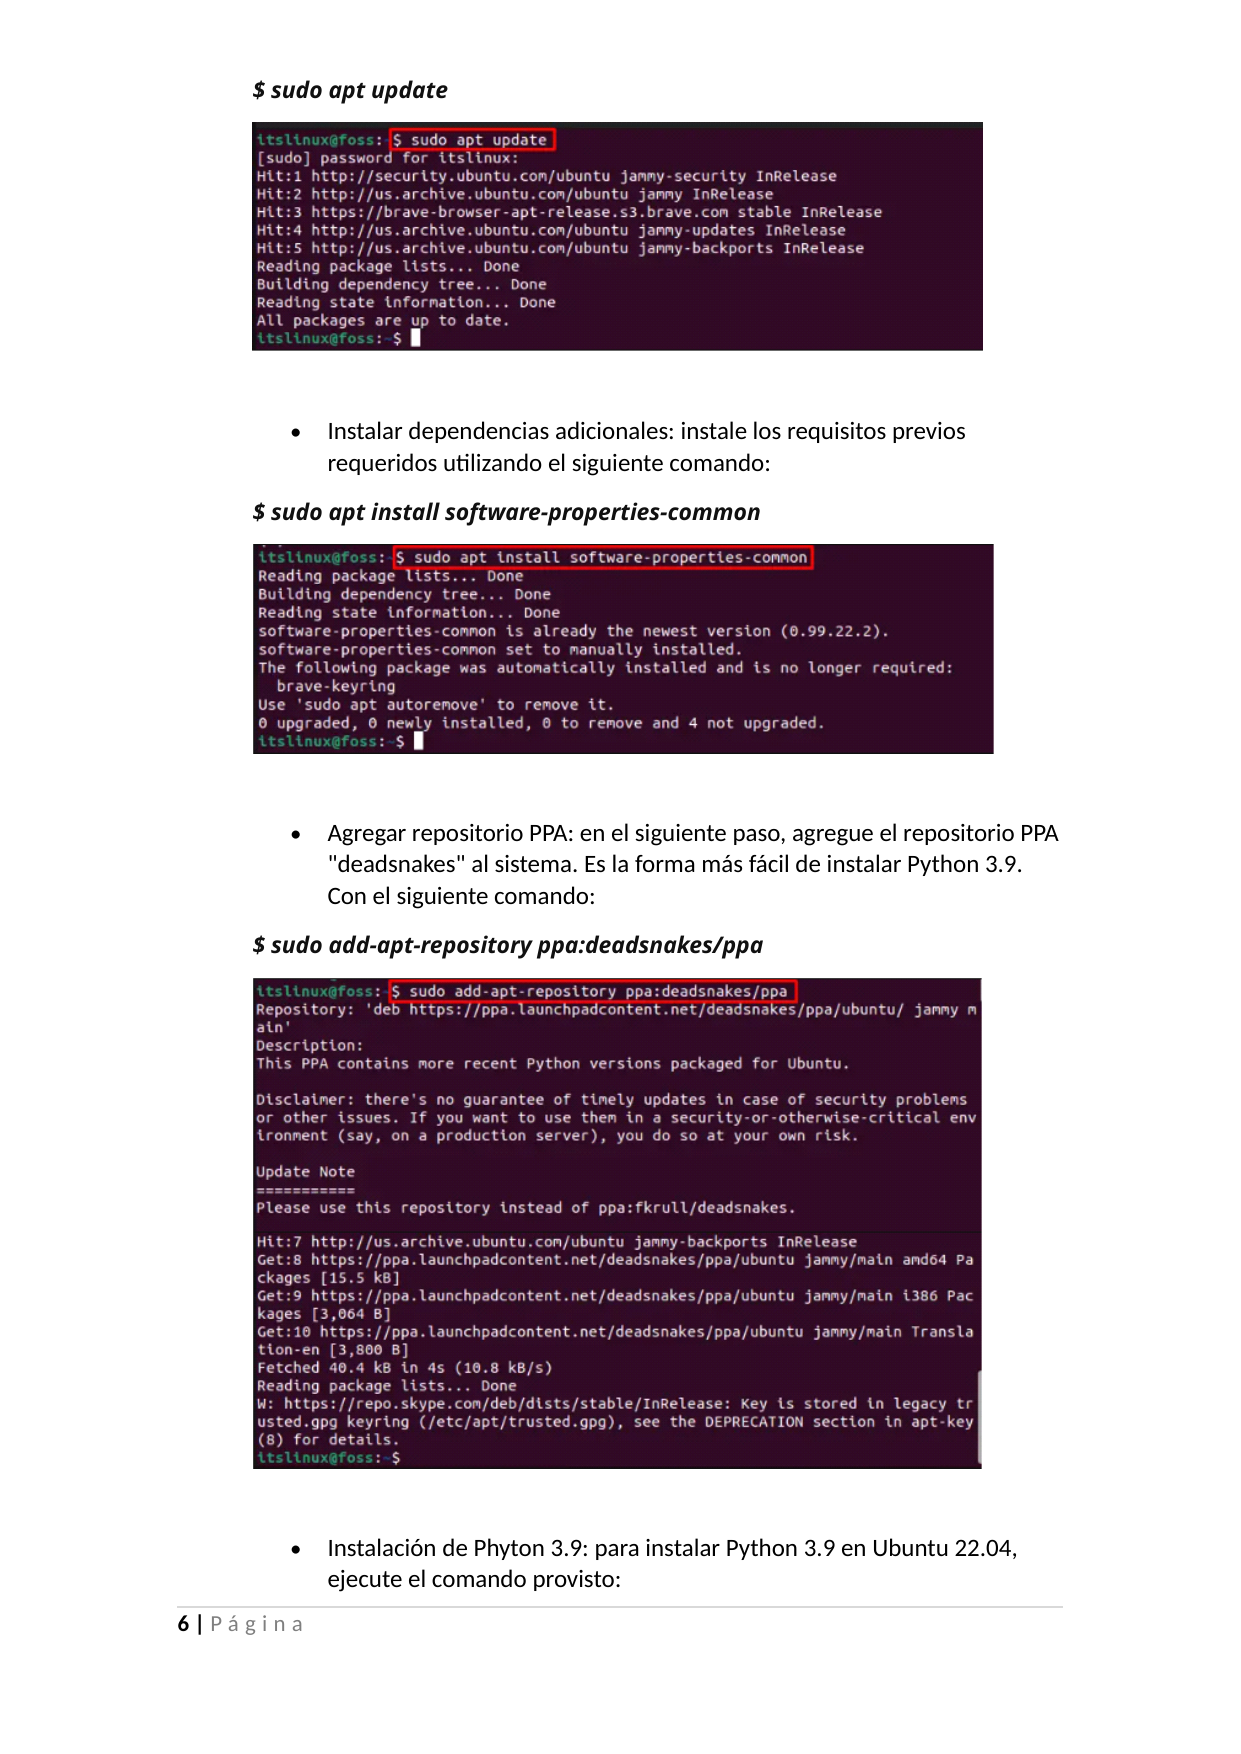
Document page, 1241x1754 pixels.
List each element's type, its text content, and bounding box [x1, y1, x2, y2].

text $ sudo apt update [252, 74, 1063, 105]
list Instalar dependencias adicionales: instale los requisitos previos requeridos utilizando el siguiente comando: [290, 416, 1063, 478]
list Agregar repositorio PPA: en el siguiente paso, agregue el repositorio PPA "deadsnakes" al sistema. Es la forma más fácil de instalar Python 3.9. Con el siguiente comando: [290, 817, 1063, 911]
text $ sudo apt install software-properties-common [252, 496, 1063, 527]
list Instalación de Phyton 3.9: para instalar Python 3.9 en Ubuntu 22.04, ejecute el comando provisto: [290, 1532, 1063, 1594]
text $ sudo add-apt-repository ppa:deadsnakes/ppa [252, 928, 1063, 960]
